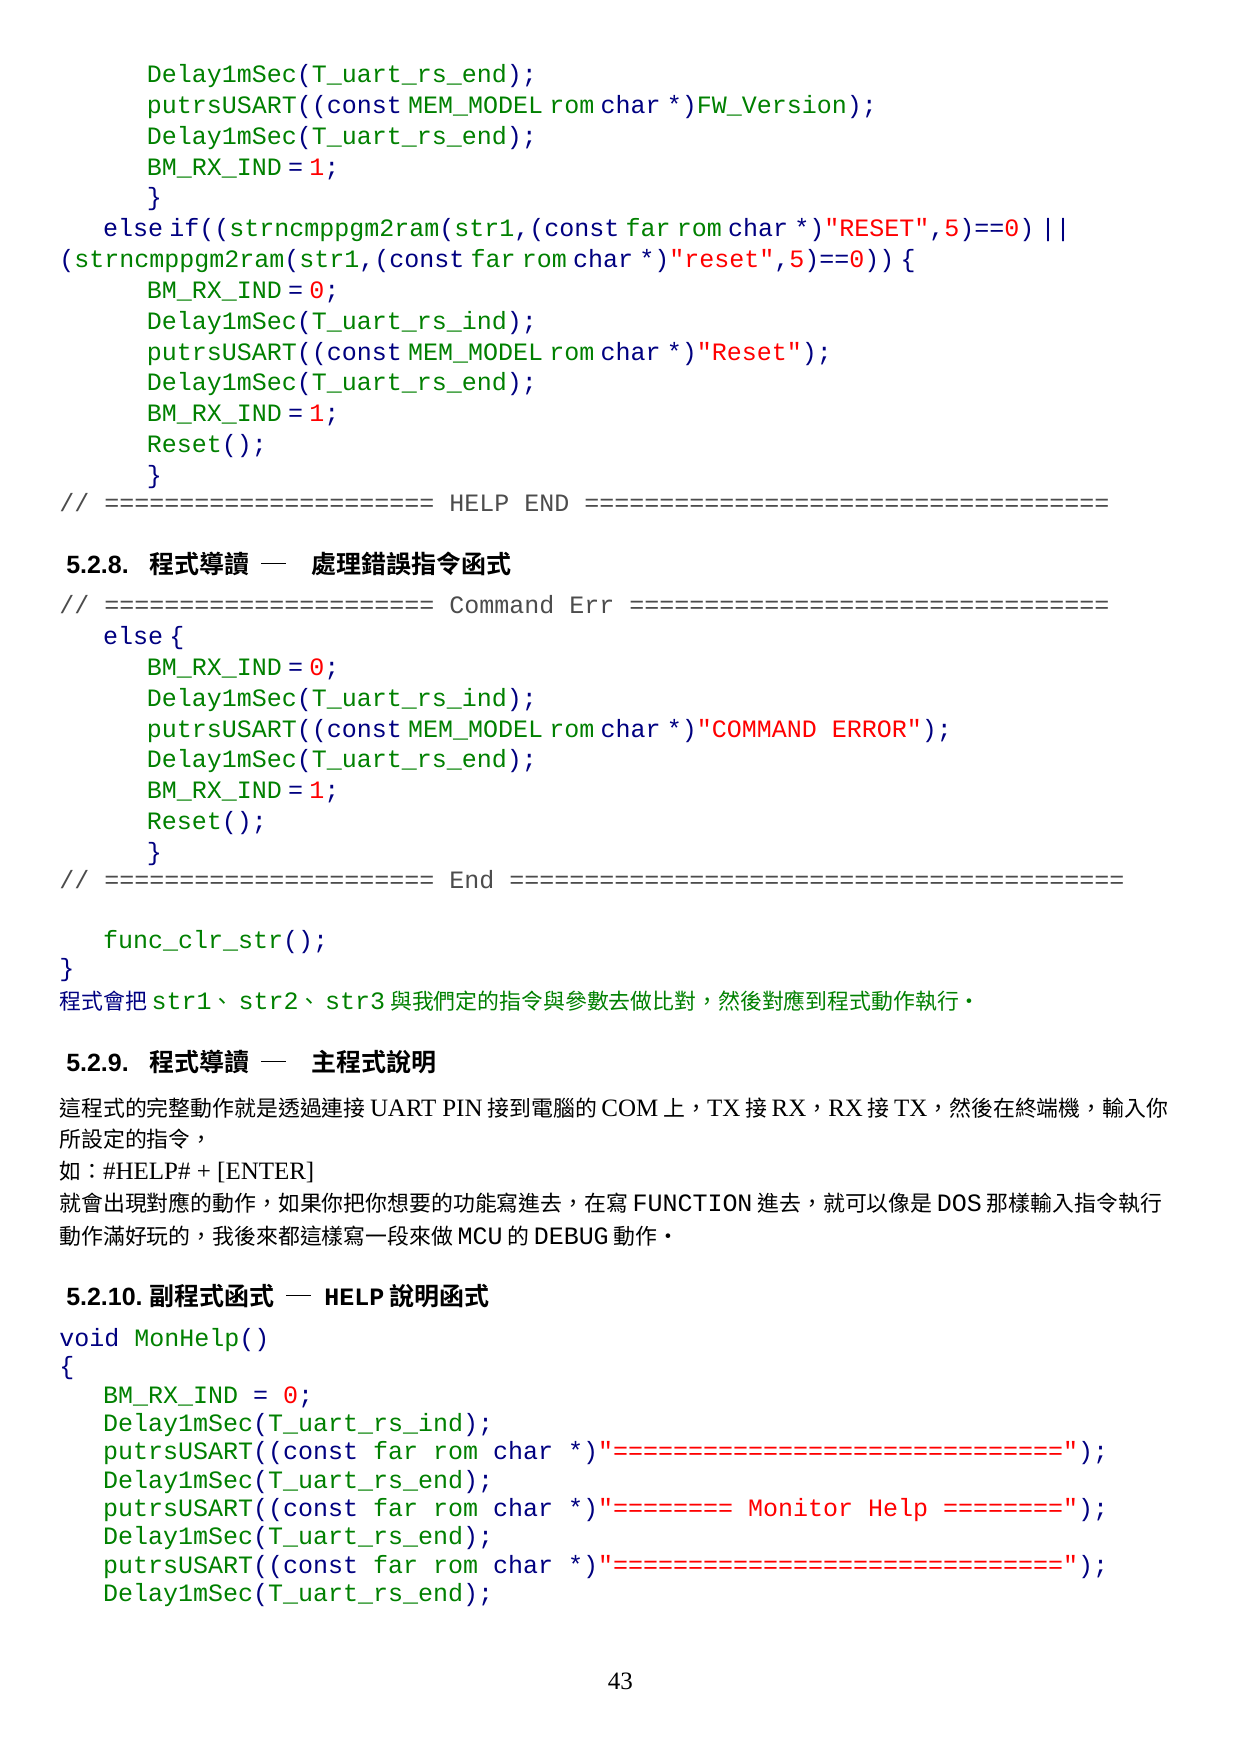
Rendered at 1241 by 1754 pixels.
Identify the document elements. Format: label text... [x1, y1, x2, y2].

text } [59, 837, 1181, 868]
text else if((strncmppgm2ram(str1,(const far rom char *)"RESET",5)==0) || (strncmppgm2ram(str1,(const far rom char *)"reset",5)==0)) { [59, 213, 1181, 275]
text BM_RX_IND = 1; [59, 398, 1181, 429]
text 如：#HELP# + [ENTER] [59, 1154, 1181, 1186]
text else { [59, 621, 1181, 652]
subtitle 程式導讀 ─ 主程式說明 [59, 1042, 1181, 1078]
text } [59, 460, 1181, 491]
text BM_RX_IND = 0; [59, 652, 1181, 683]
text // ====================== Command Err ================================ [59, 593, 1181, 621]
text Delay1mSec(T_uart_rs_end); [59, 121, 1181, 152]
text BM_RX_IND = 0; [59, 1382, 1181, 1411]
text BM_RX_IND = 1; [59, 152, 1181, 182]
text 這程式的完整動作就是透過連接UART PIN接到電腦的COM上，TX接RX，RX接TX，然後在終端機，輸入你所設定的指令， [59, 1091, 1181, 1154]
text putrsUSART((const MEM_MODEL rom char *)"Reset"); [59, 337, 1181, 367]
text Reset(); [59, 429, 1181, 460]
text 就會出現對應的動作，如果你把你想要的功能寫進去，在寫FUNCTION進去，就可以像是DOS那樣輸入指令執行動作滿好玩的，我後來都這樣寫一段來做MCU的DEBUG動作‧ [59, 1186, 1181, 1252]
text Reset(); [59, 806, 1181, 837]
text func_clr_str(); [59, 925, 1181, 956]
text Delay1mSec(T_uart_rs_end); [59, 1467, 1181, 1496]
text putrsUSART((const far rom char *)"=============================="); [59, 1439, 1181, 1467]
text } [59, 182, 1181, 213]
text // ====================== HELP END =================================== [59, 491, 1181, 519]
text Delay1mSec(T_uart_rs_ind); [59, 306, 1181, 337]
text Delay1mSec(T_uart_rs_ind); [59, 683, 1181, 714]
text Delay1mSec(T_uart_rs_end); [59, 1581, 1181, 1609]
text Delay1mSec(T_uart_rs_end); [59, 367, 1181, 398]
text 程式會把 str1、 str2、 str3與我們定的指令與參數去做比對，然後對應到程式動作執行‧ [59, 984, 1181, 1017]
text } [59, 956, 1181, 984]
text BM_RX_IND = 1; [59, 775, 1181, 806]
text { [59, 1354, 1181, 1382]
text putrsUSART((const MEM_MODEL rom char *)FW_Version); [59, 90, 1181, 121]
subtitle 副程式函式 ─ HELP說明函式 [59, 1277, 1181, 1313]
subtitle 程式導讀 ─ 處理錯誤指令函式 [59, 544, 1181, 580]
text Delay1mSec(T_uart_rs_end); [59, 59, 1181, 90]
text putrsUSART((const far rom char *)"=============================="); [59, 1552, 1181, 1581]
text Delay1mSec(T_uart_rs_end); [59, 744, 1181, 775]
text Delay1mSec(T_uart_rs_end); [59, 1524, 1181, 1552]
text putrsUSART((const far rom char *)"======== Monitor Help ========"); [59, 1496, 1181, 1524]
text BM_RX_IND = 0; [59, 275, 1181, 306]
text // ====================== End ========================================= [59, 868, 1181, 896]
text putrsUSART((const MEM_MODEL rom char *)"COMMAND ERROR"); [59, 714, 1181, 744]
text void MonHelp() [59, 1326, 1181, 1354]
text Delay1mSec(T_uart_rs_ind); [59, 1411, 1181, 1439]
